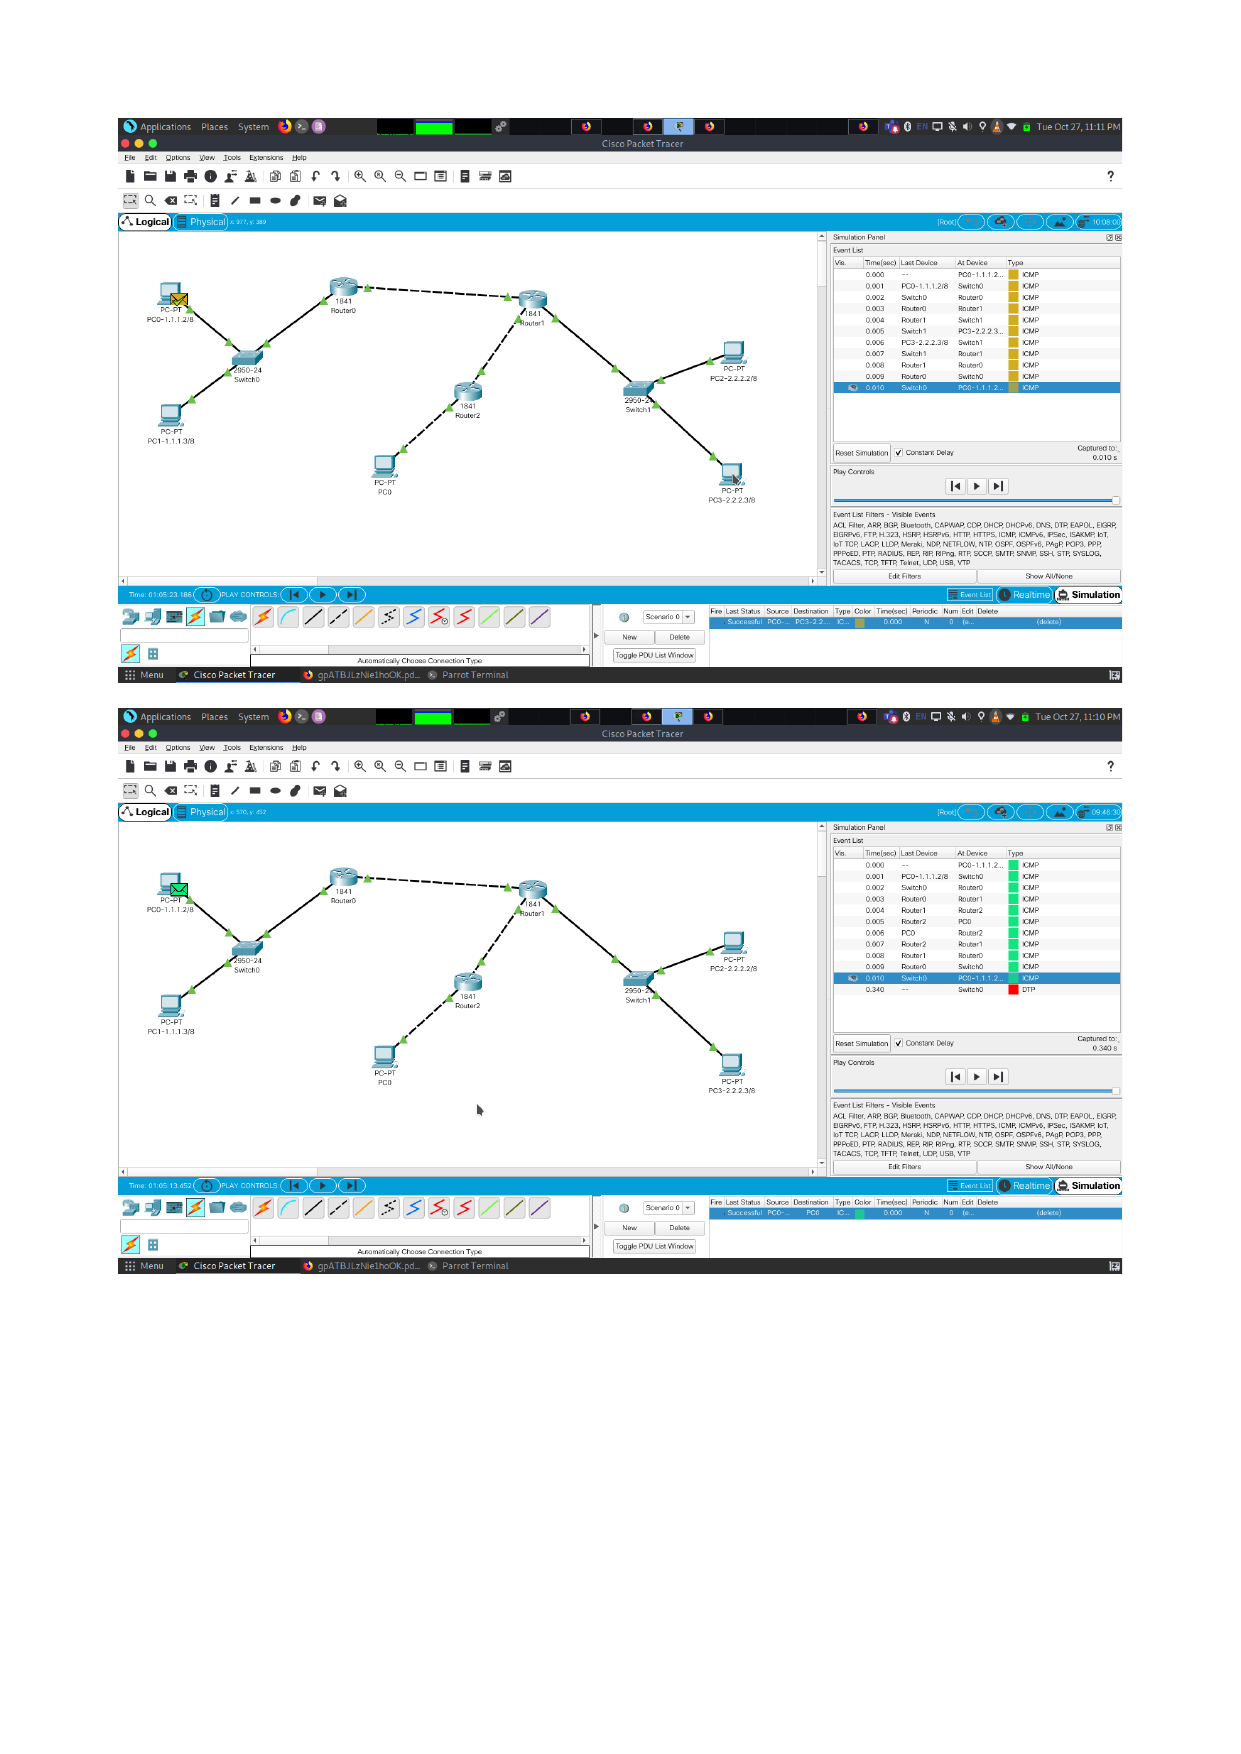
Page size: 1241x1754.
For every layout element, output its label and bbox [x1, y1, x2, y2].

picture [1078, 221, 1084, 229]
picture [996, 217, 1006, 226]
picture [999, 1180, 1010, 1191]
picture [996, 807, 1006, 817]
picture [118, 708, 1123, 1274]
picture [118, 118, 1123, 683]
picture [999, 589, 1010, 600]
